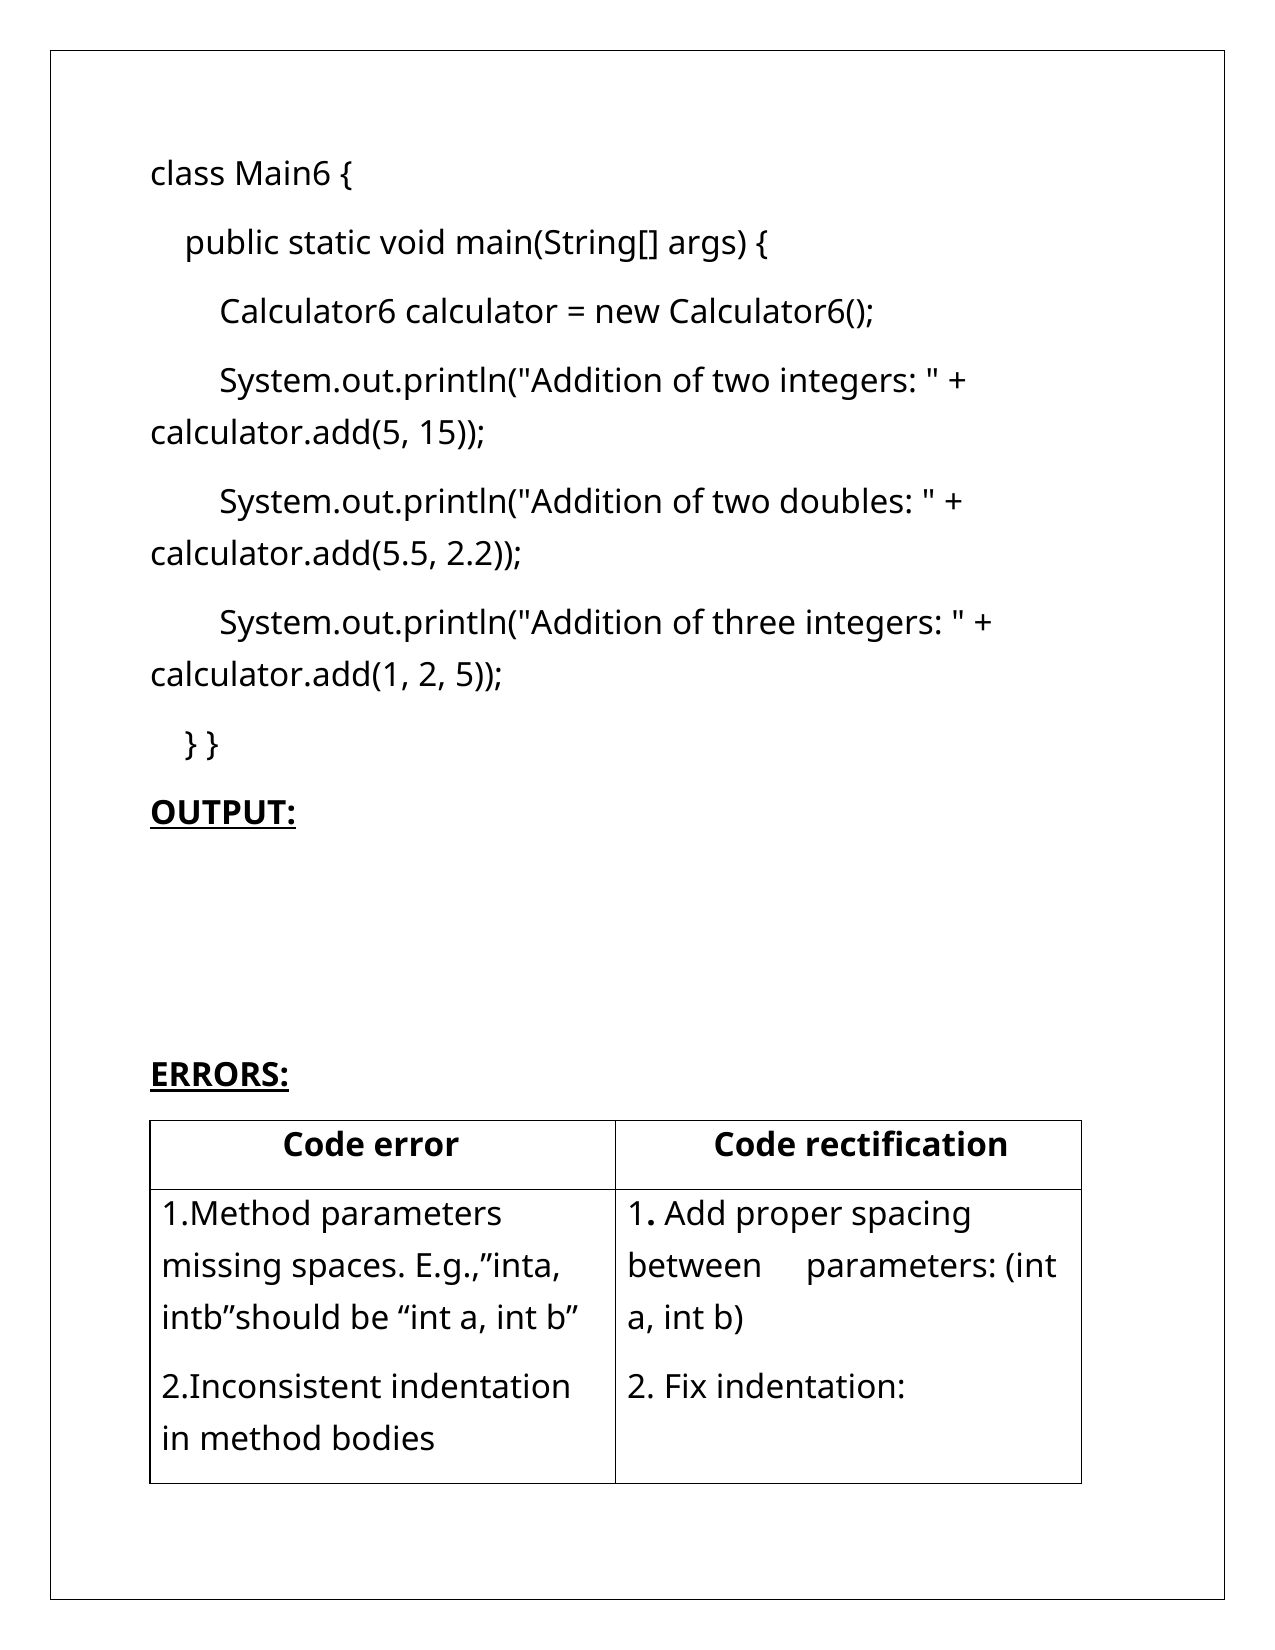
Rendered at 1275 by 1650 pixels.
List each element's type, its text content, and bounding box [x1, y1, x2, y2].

text ERRORS: [150, 1051, 1125, 1096]
text System.out.println("Addition of two integers: " + calculator.add(5, 15)); [150, 357, 1125, 454]
text OUTPUT: [150, 788, 1125, 834]
text class Main6 { [150, 150, 1125, 195]
text System.out.println("Addition of two doubles: " + calculator.add(5.5, 2.2)); [150, 478, 1125, 575]
table_header Code rectification [616, 1121, 1081, 1189]
table_header Code error [151, 1121, 615, 1189]
text public static void main(String[] args) { [150, 219, 1125, 264]
text } } [150, 720, 1125, 765]
table_cell 1. Add proper spacing between parameters: (int a, int b) 2. Fix indentation: [616, 1190, 1081, 1483]
text Calculator6 calculator = new Calculator6(); [150, 288, 1125, 333]
text System.out.println("Addition of three integers: " + calculator.add(1, 2, 5)); [150, 599, 1125, 696]
table_cell 1.Method parameters missing spaces. E.g.,”inta, intb”should be “int a, int b” 2.Inconsistent indentation in method bodies [151, 1190, 615, 1483]
